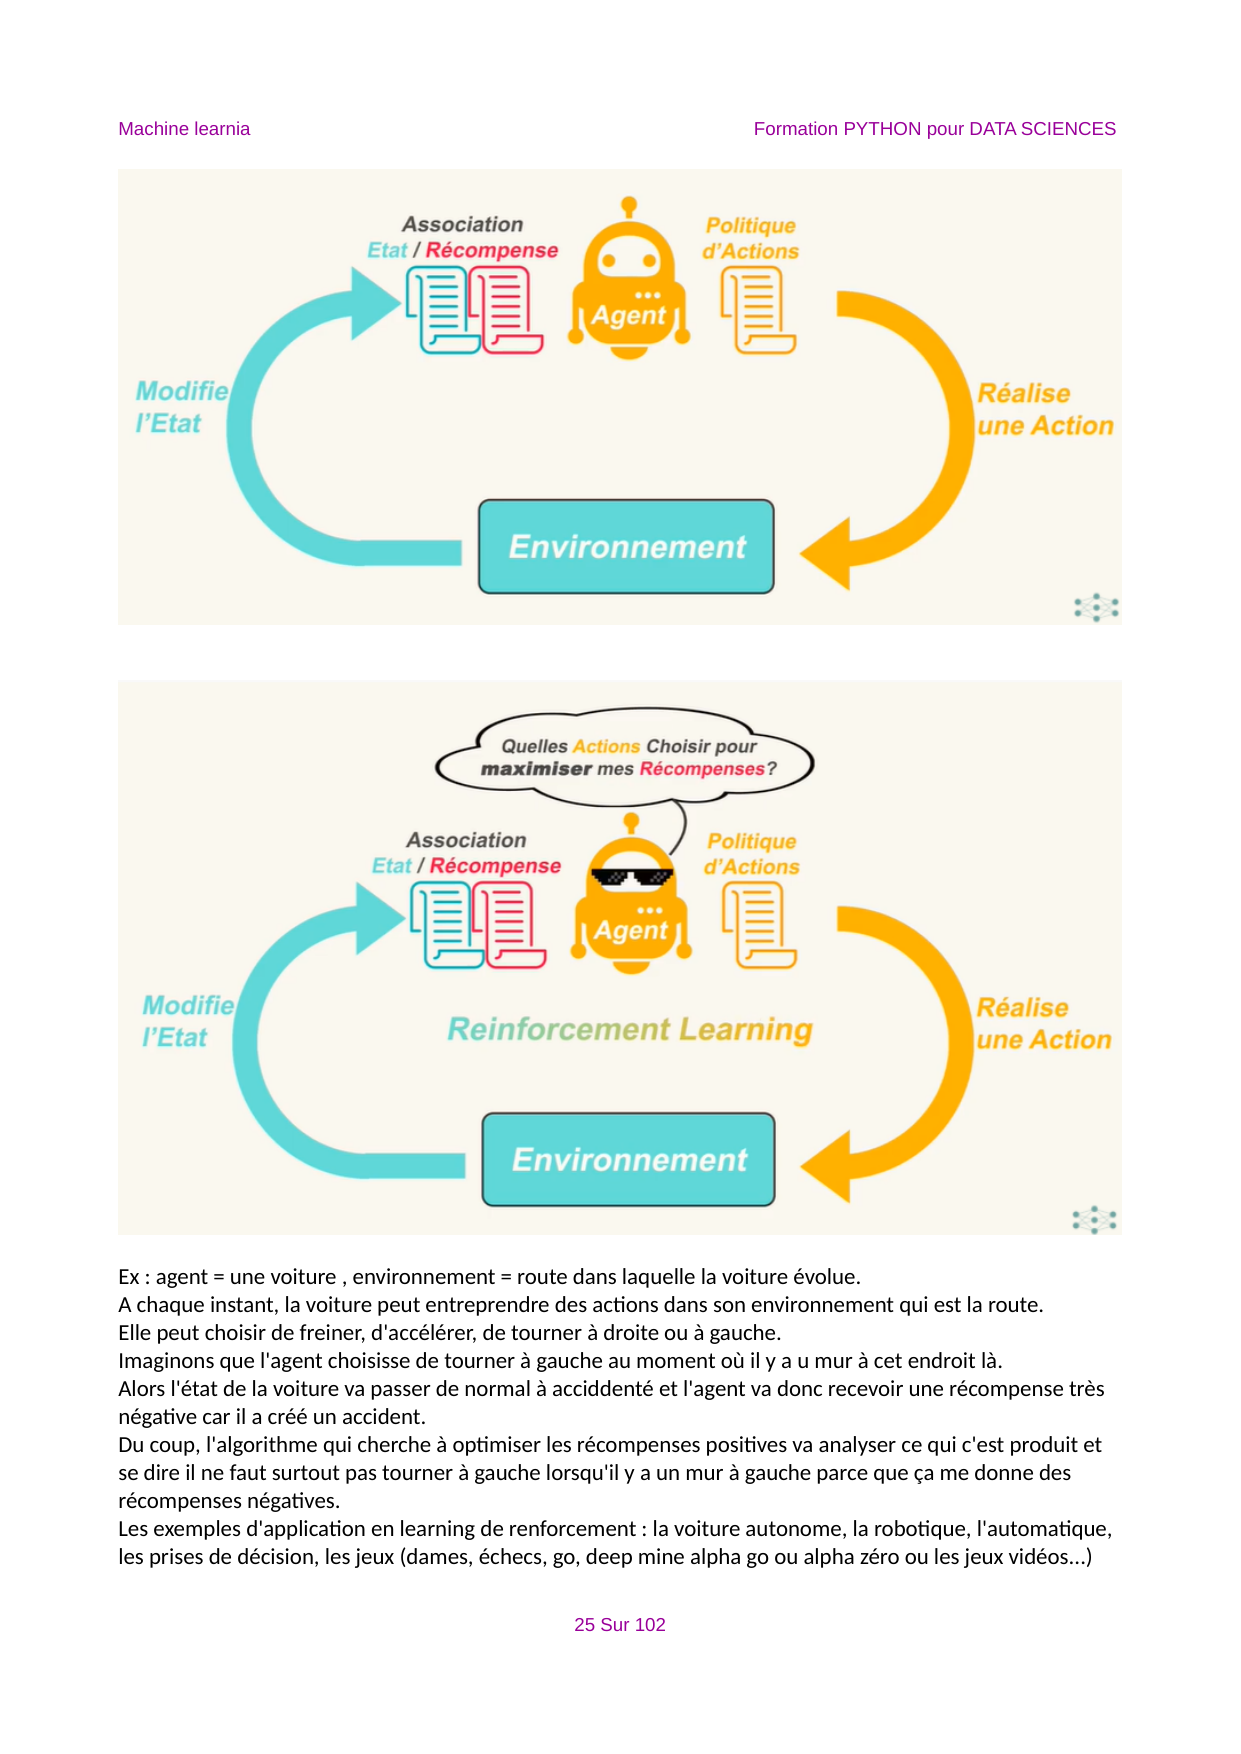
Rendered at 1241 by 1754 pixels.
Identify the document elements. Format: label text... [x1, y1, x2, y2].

text Du coup, l'algorithme qui cherche à optimiser les récompenses positives va analyser ce qui c'est produit et se dire il ne faut surtout pas tourner à gauche lorsqu'il y a un mur à gauche parce que ça me donne des récompenses négatives. [118, 1430, 1122, 1514]
text Elle peut choisir de freiner, d'accélérer, de tourner à droite ou à gauche. Imaginons que l'agent choisisse de tourner à gauche au moment où il y a u mur à cet endroit là. [118, 1318, 1122, 1374]
text Alors l'état de la voiture va passer de normal à acciddenté et l'agent va donc recevoir une récompense très négative car il a créé un accident. [118, 1374, 1122, 1430]
text Ex : agent = une voiture , environnement = route dans laquelle la voiture évolue. [118, 1262, 1122, 1290]
text Les exemples d'application en learning de renforcement : la voiture autonome, la robotique, l'automatique, les prises de décision, les jeux (dames, échecs, go, deep mine alpha go ou alpha zéro ou les jeux vidéos...) [118, 1514, 1122, 1571]
picture [118, 680, 1122, 1235]
text A chaque instant, la voiture peut entreprendre des actions dans son environnement qui est la route. [118, 1290, 1122, 1318]
picture [118, 169, 1122, 625]
